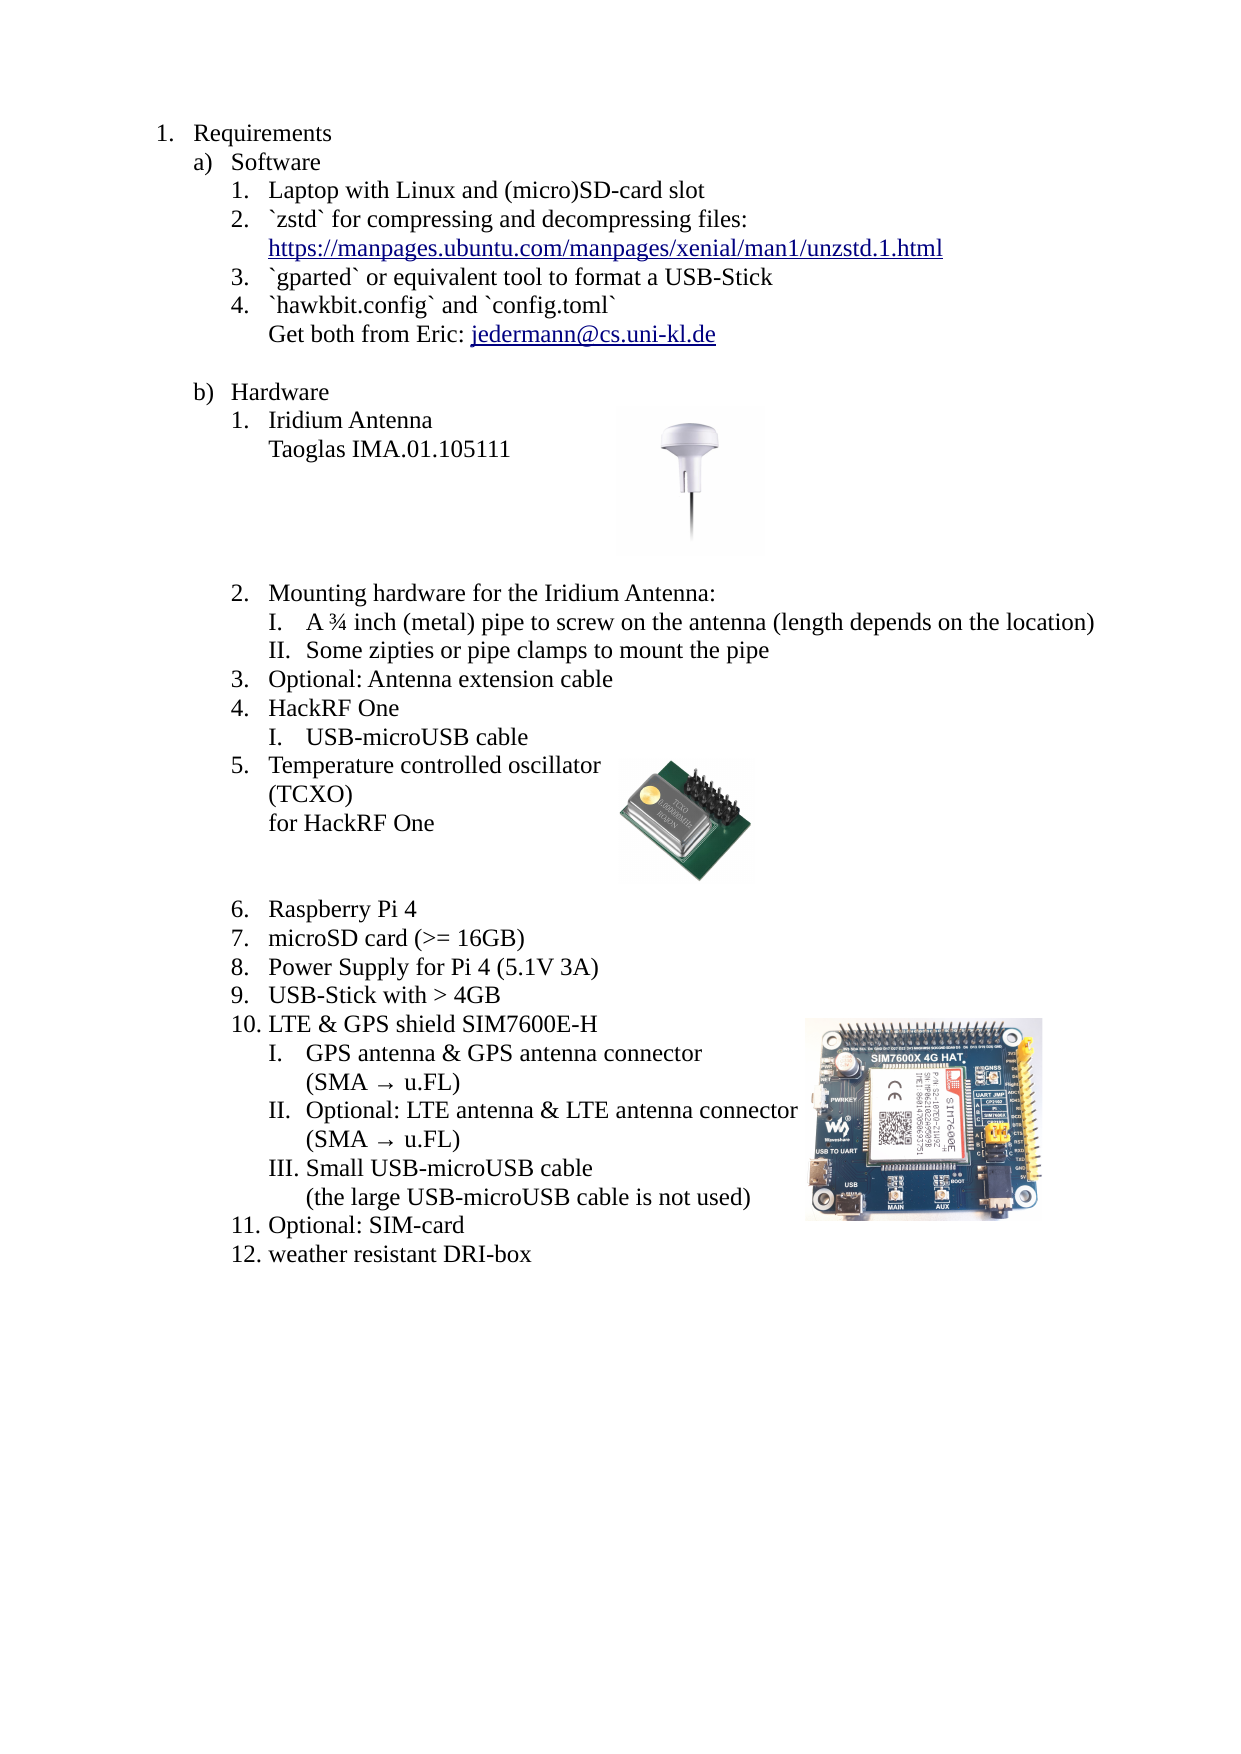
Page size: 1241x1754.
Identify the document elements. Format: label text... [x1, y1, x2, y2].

picture [805, 1018, 1043, 1221]
list Optional: SIM-card [231, 1211, 1122, 1239]
list LTE & GPS shield SIM7600E-H [231, 1009, 1122, 1038]
list Requirements [156, 118, 1122, 147]
list `hawkbit.config` and `config.toml` Get both from Eric: jedermann@cs.uni-kl.de [231, 291, 1122, 377]
picture [618, 758, 755, 884]
list [1043, 1038, 1122, 1096]
list Temperature controlled oscillator (TCXO) for HackRF One [231, 751, 1122, 894]
list Optional: Antenna extension cable [231, 664, 1122, 693]
list Software [193, 147, 1122, 176]
list GPS antenna & GPS antenna connector (SMA → u.FL) [268, 1038, 805, 1096]
list HackRF One [231, 693, 1122, 722]
list Small USB-microUSB cable (the large USB-microUSB cable is not used) [268, 1153, 805, 1211]
list Mounting hardware for the Iridium Antenna: [231, 578, 1122, 607]
list [1043, 1096, 1122, 1153]
list Raspberry Pi 4 [231, 894, 1122, 923]
list microSD card (>= 16GB) [231, 923, 1122, 952]
list `zstd` for compressing and decompressing files: https://manpages.ubuntu.com/manpages/xenial/man1/unzstd.1.html [231, 204, 1122, 262]
list A ¾ inch (metal) pipe to screw on the antenna (length depends on the location) [268, 607, 1122, 636]
picture [616, 406, 766, 556]
list Power Supply for Pi 4 (5.1V 3A) [231, 952, 1122, 981]
list Hardware [193, 377, 1122, 406]
list [1043, 1153, 1122, 1211]
list `gparted` or equivalent tool to format a USB-Stick [231, 262, 1122, 291]
list Laptop with Linux and (micro)SD-card slot [231, 176, 1122, 204]
list Iridium Antenna Taoglas IMA.01.105111 [231, 406, 1122, 578]
list Optional: LTE antenna & LTE antenna connector (SMA → u.FL) [268, 1096, 805, 1153]
list Some zipties or pipe clamps to mount the pipe [268, 636, 1122, 664]
list USB-microUSB cable [268, 722, 1122, 751]
list weather resistant DRI-box [231, 1239, 1122, 1268]
list USB-Stick with > 4GB [231, 981, 1122, 1009]
